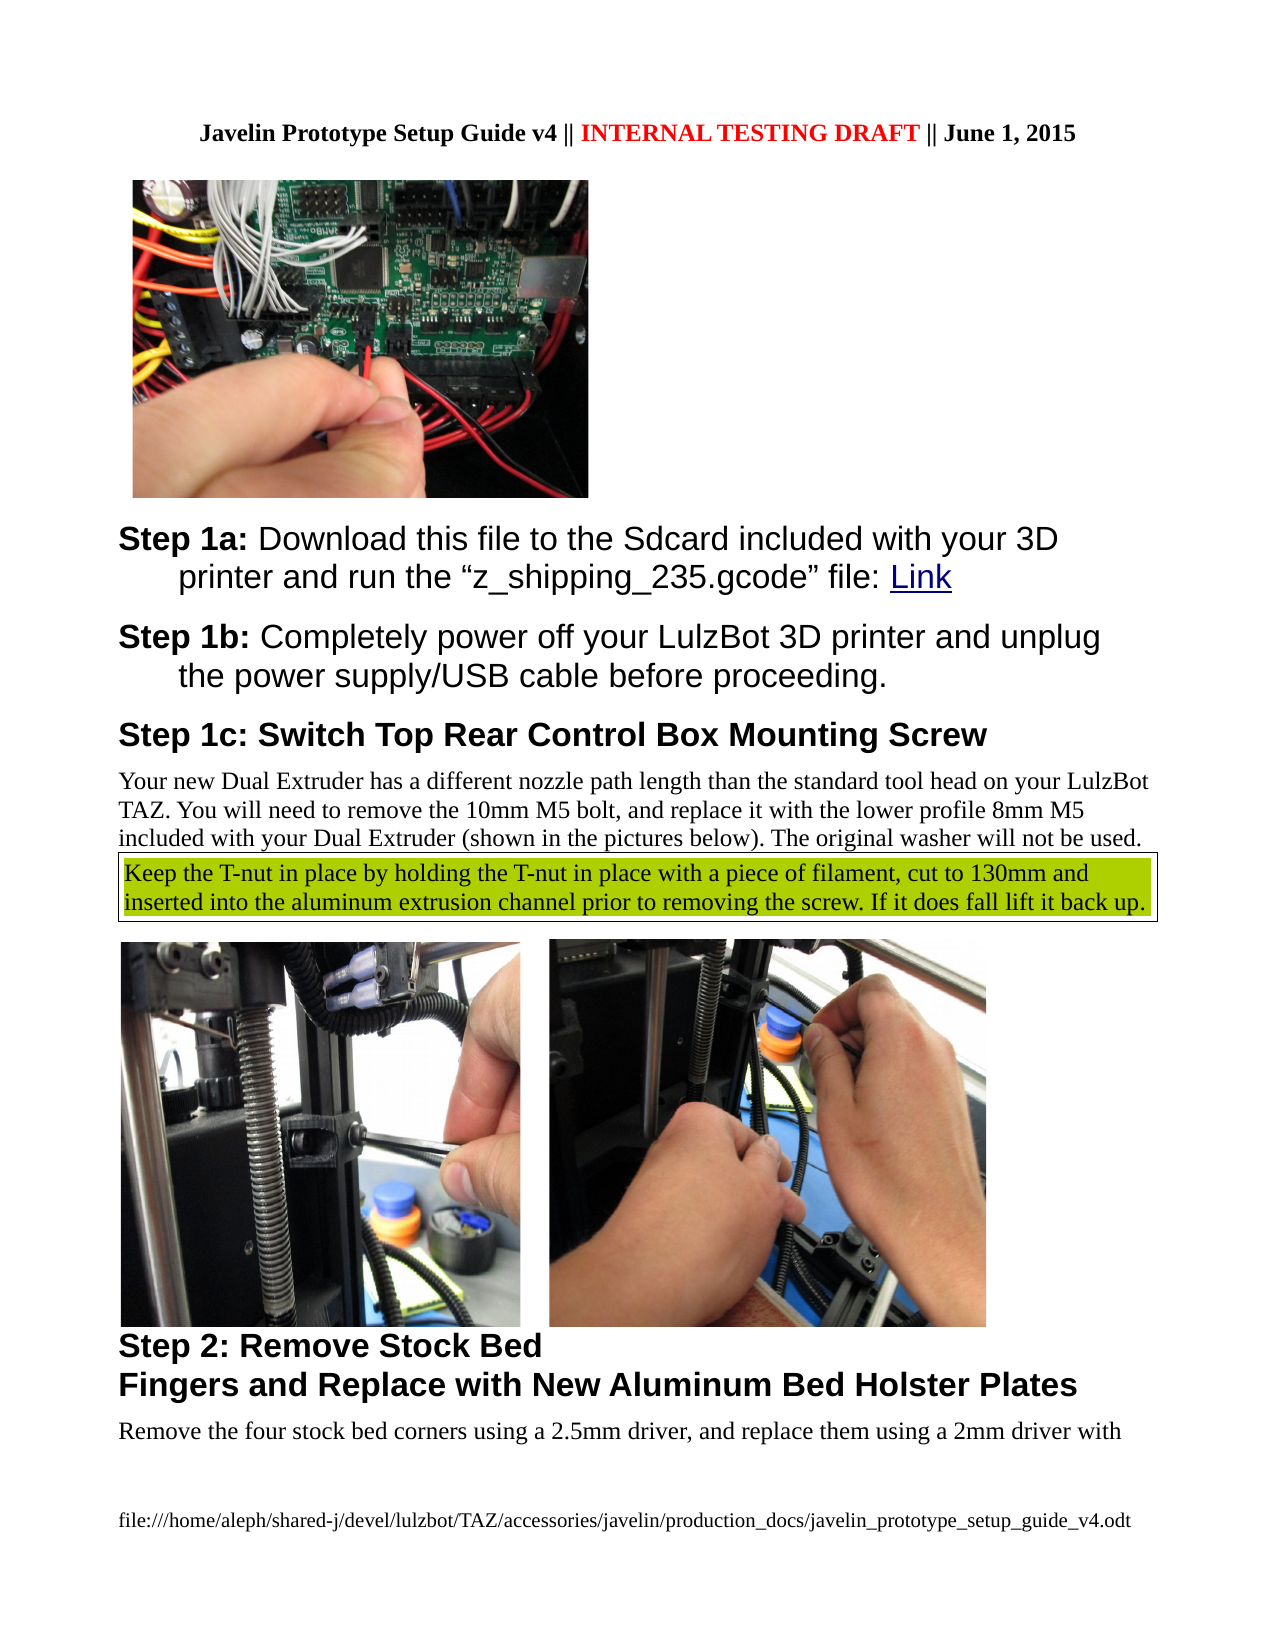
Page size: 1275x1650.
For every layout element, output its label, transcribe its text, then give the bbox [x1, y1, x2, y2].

subtitle Step 1a: Download this file to the Sdcard included with your 3D printer and run the “z_shipping_235.gcode” file: Link [118, 519, 1157, 596]
subtitle Step 1c: Switch Top Rear Control Box Mounting Screw [118, 715, 1157, 753]
picture [132, 180, 589, 498]
table_header Keep the T-nut in place by holding the T-nut in place with a piece of filament, cut to 130mm and inserted into the aluminum extrusion channel prior to removing the screw. If it does fall lift it back up. [119, 853, 1157, 921]
subtitle Step 2: Remove Stock Bed Fingers and Replace with New Aluminum Bed Holster Plates [118, 942, 1157, 1404]
picture [549, 939, 987, 1327]
subtitle Remove the four stock bed corners using a 2.5mm driver, and replace them using a 2mm driver with [118, 1416, 1157, 1445]
picture [120, 942, 521, 1327]
subtitle Step 1b: Completely power off your LulzBot 3D printer and unplug the power supply/USB cable before proceeding. [118, 617, 1157, 694]
text Your new Dual Extruder has a different nozzle path length than the standard tool head on your LulzBot TAZ. You will need to remove the 10mm M5 bolt, and replace it with the lower profile 8mm M5 included with your Dual Extruder (shown in the pictures below). The original washer will not be used. [118, 766, 1157, 852]
